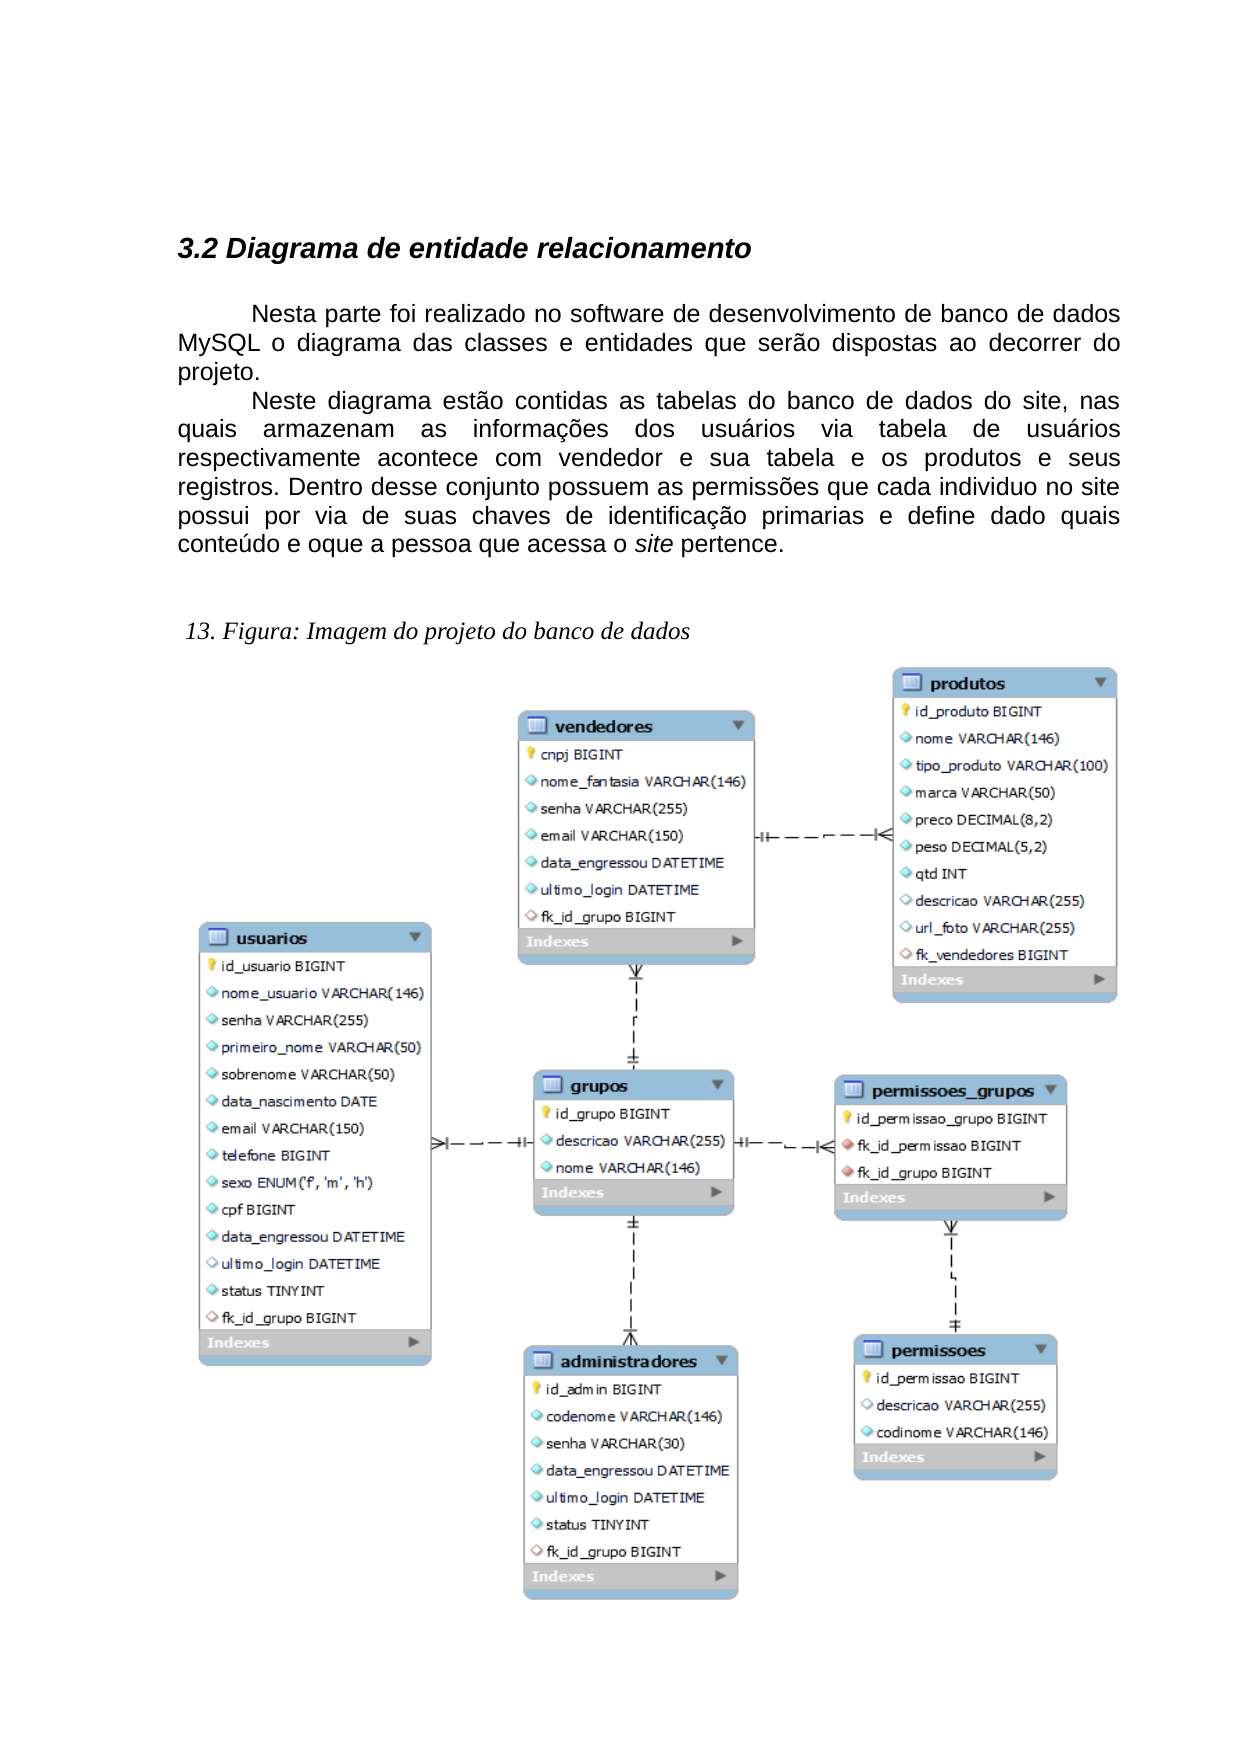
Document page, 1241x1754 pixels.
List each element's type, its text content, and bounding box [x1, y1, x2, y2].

subtitle 3.2 Diagrama de entidade relacionamento [177, 231, 1122, 264]
picture [185, 655, 1130, 1611]
text Neste diagrama estão contidas as tabelas do banco de dados do site, nas quais armazenam as informações dos usuários via tabela de usuários respectivamente acontece com vendedor e sua tabela e os produtos e seus registros. Dentro desse conjunto possuem as permissões que cada individuo no site possui por via de suas chaves de identificação primarias e define dado quais conteúdo e oque a pessoa que acessa o site pertence. [177, 386, 1122, 558]
text Nesta parte foi realizado no software de desenvolvimento de banco de dados MySQL o diagrama das classes e entidades que serão dispostas ao decorrer do projeto. [177, 299, 1122, 386]
text 13. Figura: Imagem do projeto do banco de dados [185, 616, 1130, 645]
